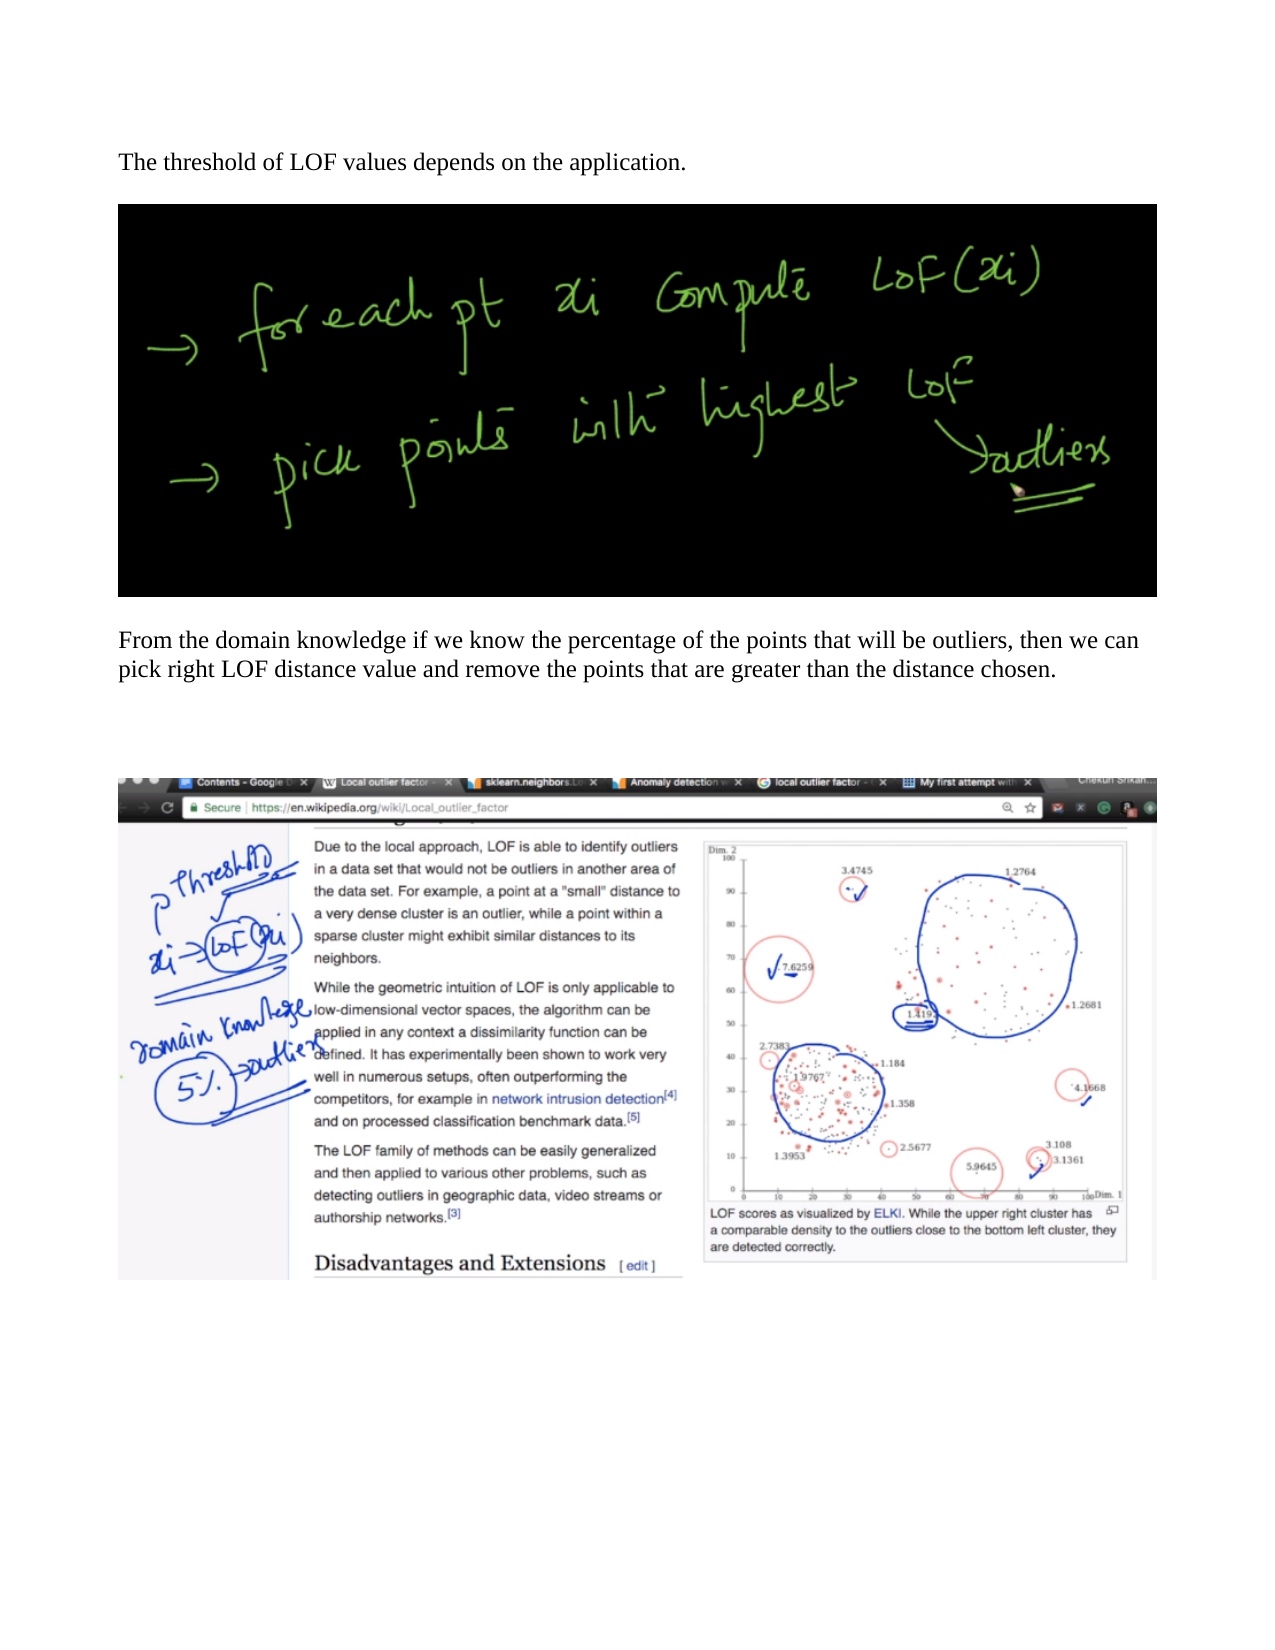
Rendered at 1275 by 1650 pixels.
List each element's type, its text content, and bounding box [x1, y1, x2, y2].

picture [118, 778, 1157, 1280]
text The threshold of LOF values depends on the application. [118, 147, 1157, 176]
picture [118, 204, 1157, 597]
text From the domain knowledge if we know the percentage of the points that will be outliers, then we can pick right LOF distance value and remove the points that are greater than the distance chosen. [118, 625, 1157, 682]
